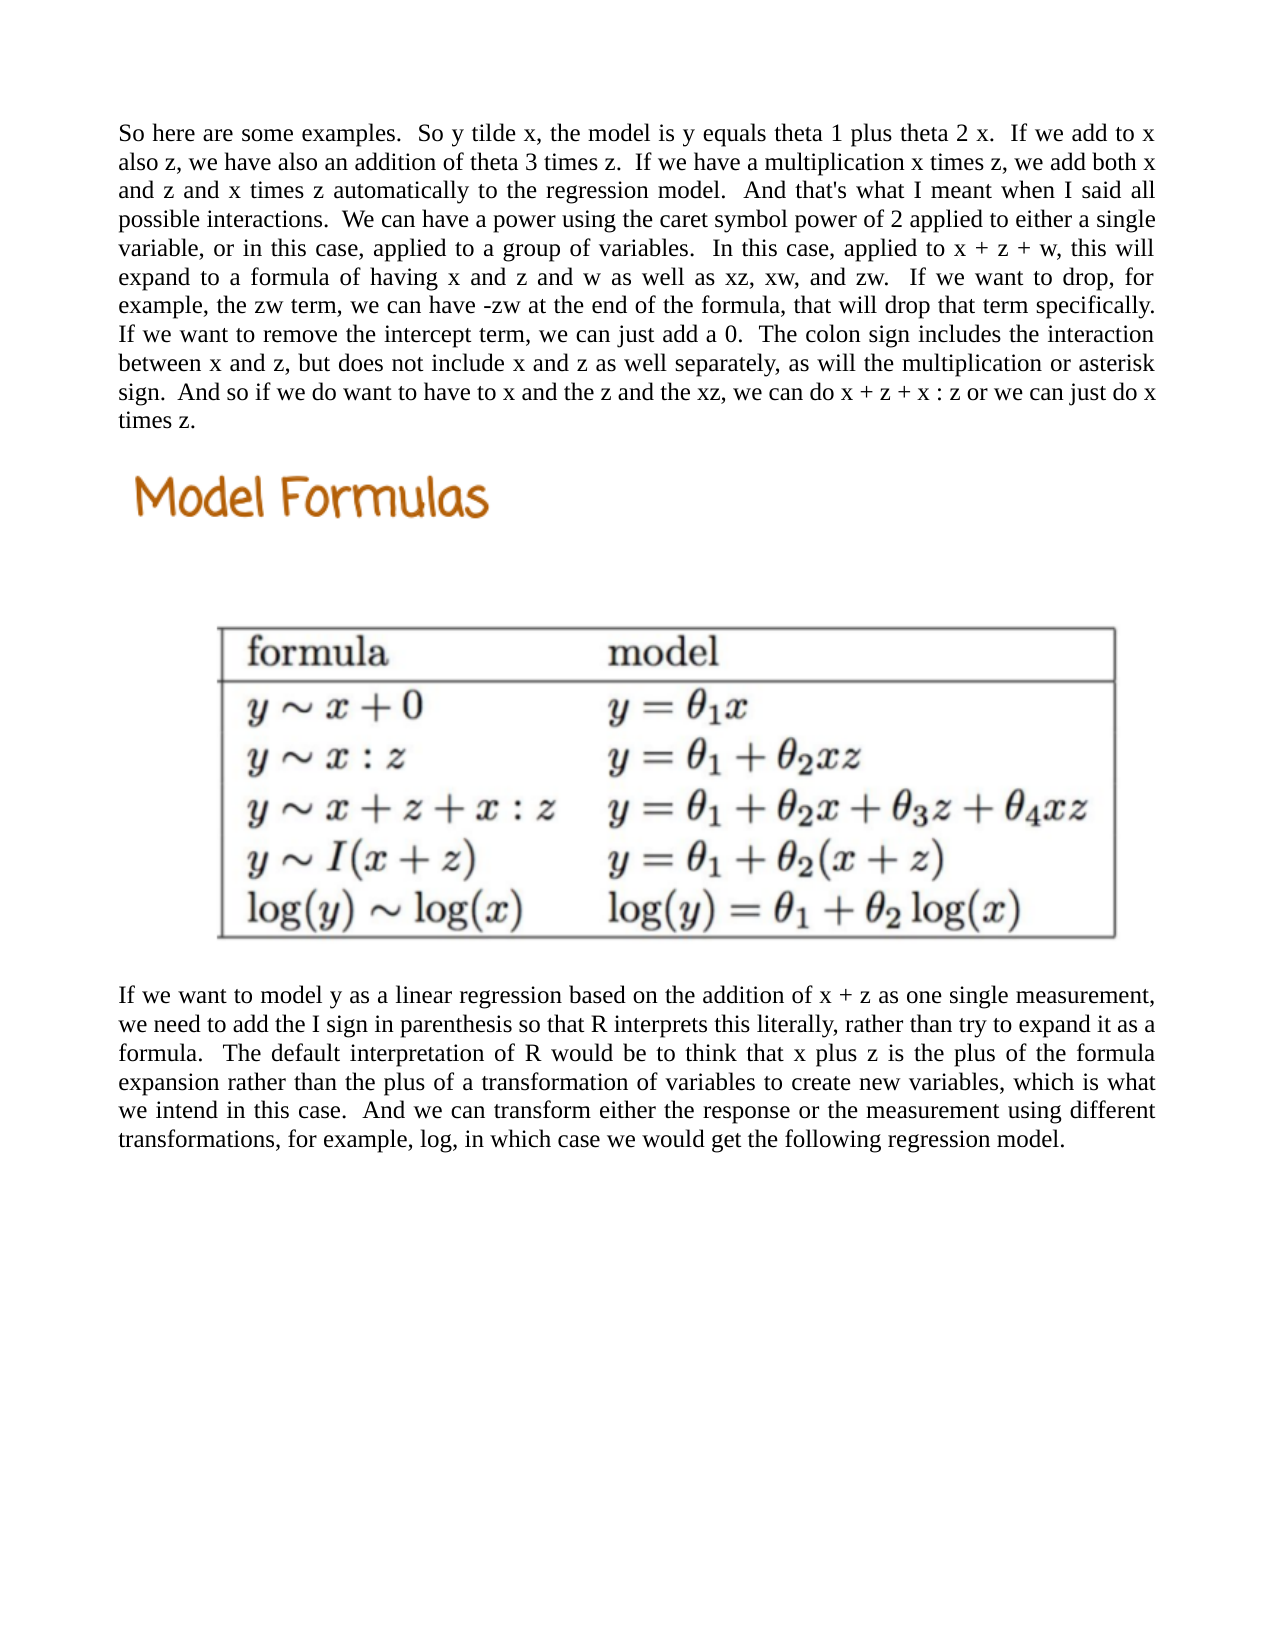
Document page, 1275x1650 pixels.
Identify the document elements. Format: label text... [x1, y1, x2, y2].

text So here are some examples. So y tilde x, the model is y equals theta 1 plus theta 2 x. If we add to x also z, we have also an addition of theta 3 times z. If we have a multiplication x times z, we add both x and z and x times z automatically to the regression model. And that's what I meant when I said all possible interactions. We can have a power using the caret symbol power of 2 applied to either a single variable, or in this case, applied to a group of variables. In this case, applied to x + z + w, this will expand to a formula of having x and z and w as well as xz, xw, and zw. If we want to drop, for example, the zw term, we can have -zw at the end of the formula, that will drop that term specifically. If we want to remove the intercept term, we can just add a 0. The colon sign includes the interaction between x and z, but does not include x and z as well separately, as will the multiplication or asterisk sign. And so if we do want to have to x and the z and the xz, we can do x + z + x : z or we can just do x times z. [118, 118, 1157, 434]
text If we want to model y as a linear regression based on the addition of x + z as one single measurement, we need to add the I sign in parenthesis so that R interprets this literally, rather than try to expand it as a formula. The default interpretation of R would be to think that x plus z is the plus of the formula expansion rather than the plus of a transformation of variables to create new variables, which is what we intend in this case. And we can transform either the response or the measurement using different transformations, for example, log, in which case we would get the following regression model. [118, 981, 1157, 1153]
picture [118, 463, 1157, 952]
